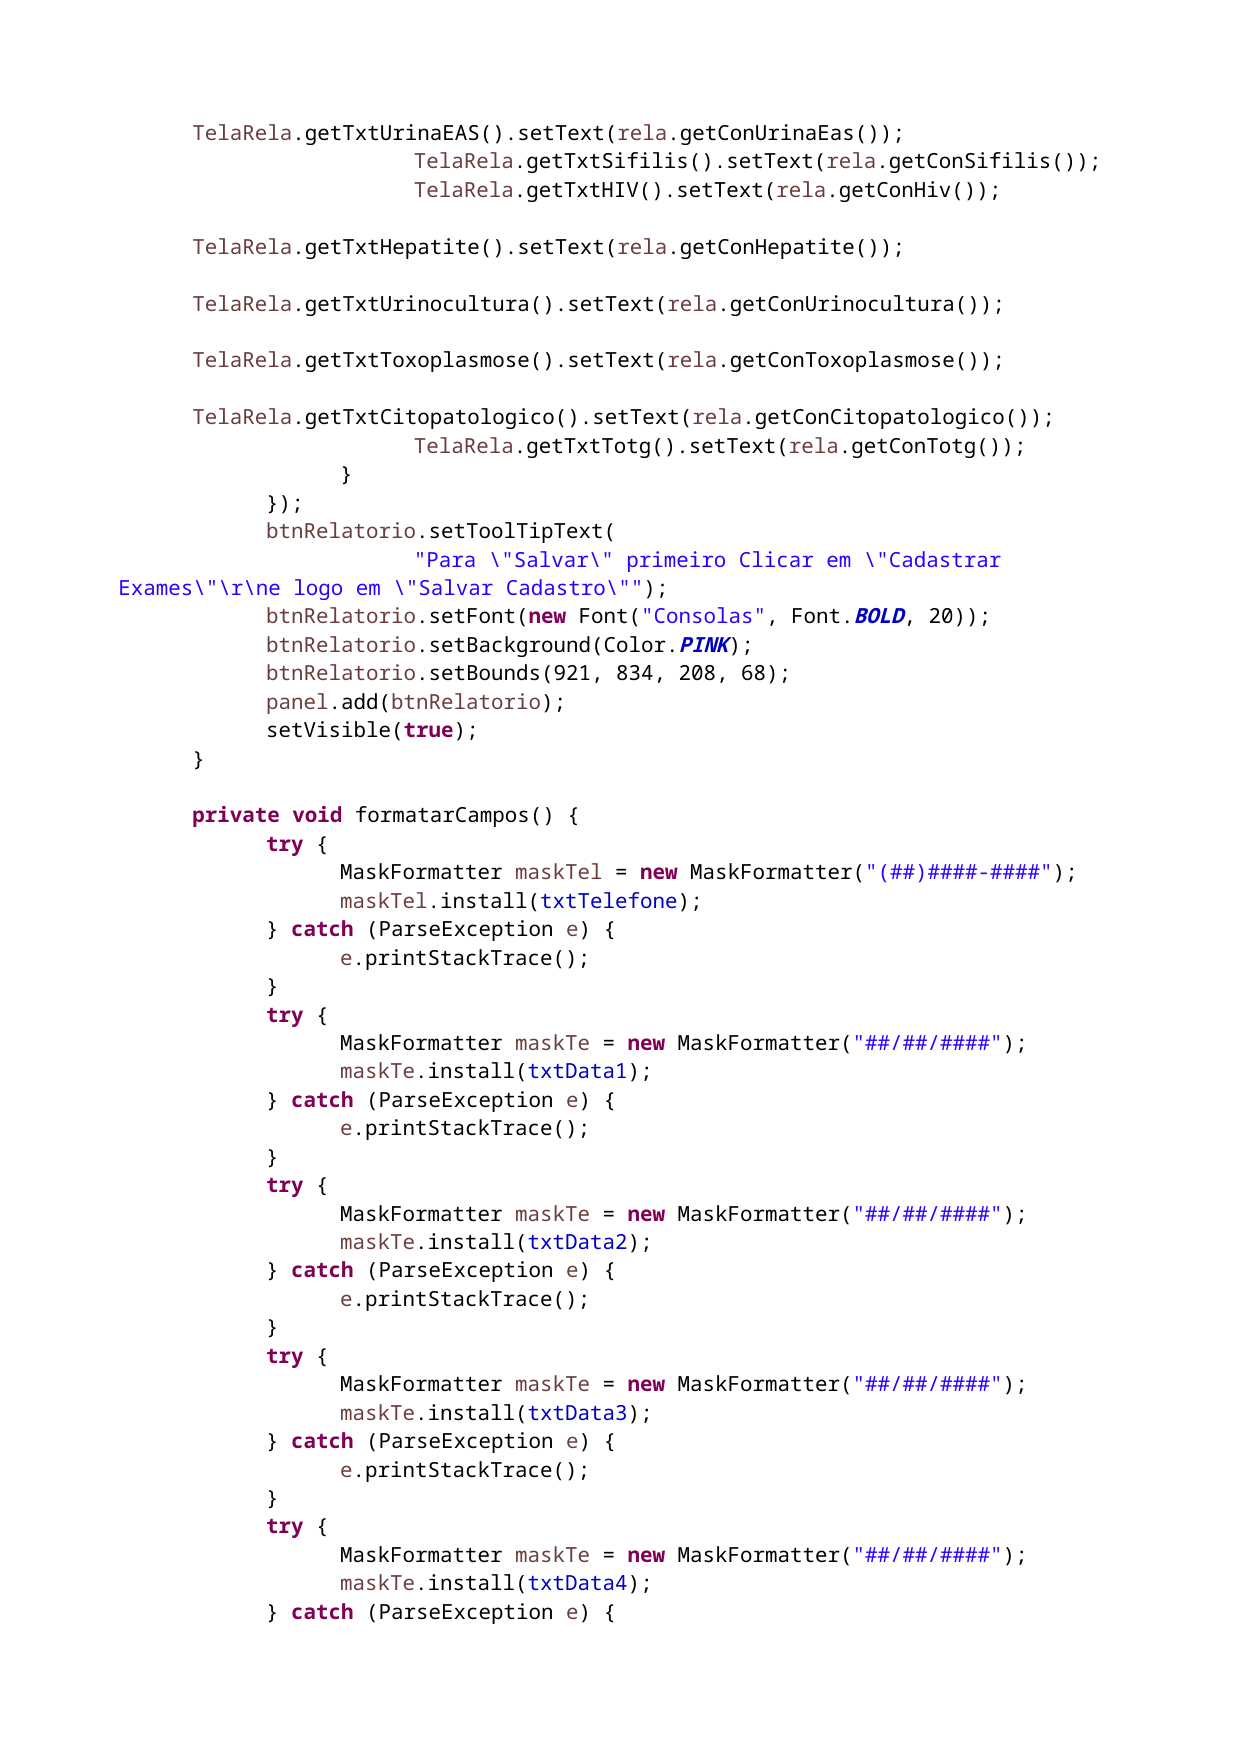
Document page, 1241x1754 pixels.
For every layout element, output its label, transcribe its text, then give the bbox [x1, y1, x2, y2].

text try { [118, 1512, 1122, 1540]
text btnRelatorio.setBounds(921, 834, 208, 68); [118, 658, 1122, 687]
text }); [118, 488, 1122, 516]
text btnRelatorio.setBackground(Color.PINK); [118, 630, 1122, 658]
text } catch (ParseException e) { [118, 914, 1122, 943]
text private void formatarCampos() { [118, 801, 1122, 829]
text } catch (ParseException e) { [118, 1256, 1122, 1284]
text } [118, 1483, 1122, 1512]
text e.printStackTrace(); [118, 1284, 1122, 1312]
text TelaRela.getTxtUrinocultura().setText(rela.getConUrinocultura()); [118, 260, 1122, 317]
text MaskFormatter maskTe = new MaskFormatter("##/##/####"); [118, 1369, 1122, 1398]
text try { [118, 1000, 1122, 1028]
text } catch (ParseException e) { [118, 1085, 1122, 1113]
text } [118, 971, 1122, 1000]
text } [118, 1312, 1122, 1341]
text TelaRela.getTxtHIV().setText(rela.getConHiv()); [118, 175, 1122, 203]
text btnRelatorio.setToolTipText( [118, 516, 1122, 545]
text TelaRela.getTxtSifilis().setText(rela.getConSifilis()); [118, 147, 1122, 175]
text "Para \"Salvar\" primeiro Clicar em \"Cadastrar Exames\"\r\ne logo em \"Salvar Cadastro\""); [118, 545, 1122, 602]
text try { [118, 1170, 1122, 1199]
text } catch (ParseException e) { [118, 1597, 1122, 1625]
text e.printStackTrace(); [118, 943, 1122, 971]
text TelaRela.getTxtHepatite().setText(rela.getConHepatite()); [118, 203, 1122, 260]
text } [118, 1142, 1122, 1170]
text TelaRela.getTxtUrinaEAS().setText(rela.getConUrinaEas()); [118, 118, 1122, 147]
text MaskFormatter maskTe = new MaskFormatter("##/##/####"); [118, 1540, 1122, 1568]
text maskTe.install(txtData3); [118, 1398, 1122, 1426]
text TelaRela.getTxtTotg().setText(rela.getConTotg()); [118, 431, 1122, 459]
text try { [118, 1341, 1122, 1369]
text try { [118, 829, 1122, 857]
text } catch (ParseException e) { [118, 1426, 1122, 1455]
text maskTe.install(txtData2); [118, 1227, 1122, 1256]
text e.printStackTrace(); [118, 1455, 1122, 1483]
text } [118, 744, 1122, 772]
text MaskFormatter maskTel = new MaskFormatter("(##)####-####"); [118, 857, 1122, 886]
text MaskFormatter maskTe = new MaskFormatter("##/##/####"); [118, 1199, 1122, 1227]
text TelaRela.getTxtToxoplasmose().setText(rela.getConToxoplasmose()); [118, 317, 1122, 374]
text e.printStackTrace(); [118, 1113, 1122, 1142]
text TelaRela.getTxtCitopatologico().setText(rela.getConCitopatologico()); [118, 374, 1122, 431]
text setVisible(true); [118, 715, 1122, 744]
text MaskFormatter maskTe = new MaskFormatter("##/##/####"); [118, 1028, 1122, 1057]
text maskTe.install(txtData4); [118, 1568, 1122, 1597]
text } [118, 459, 1122, 488]
text maskTel.install(txtTelefone); [118, 886, 1122, 914]
text panel.add(btnRelatorio); [118, 687, 1122, 715]
text btnRelatorio.setFont(new Font("Consolas", Font.BOLD, 20)); [118, 602, 1122, 630]
text maskTe.install(txtData1); [118, 1057, 1122, 1085]
